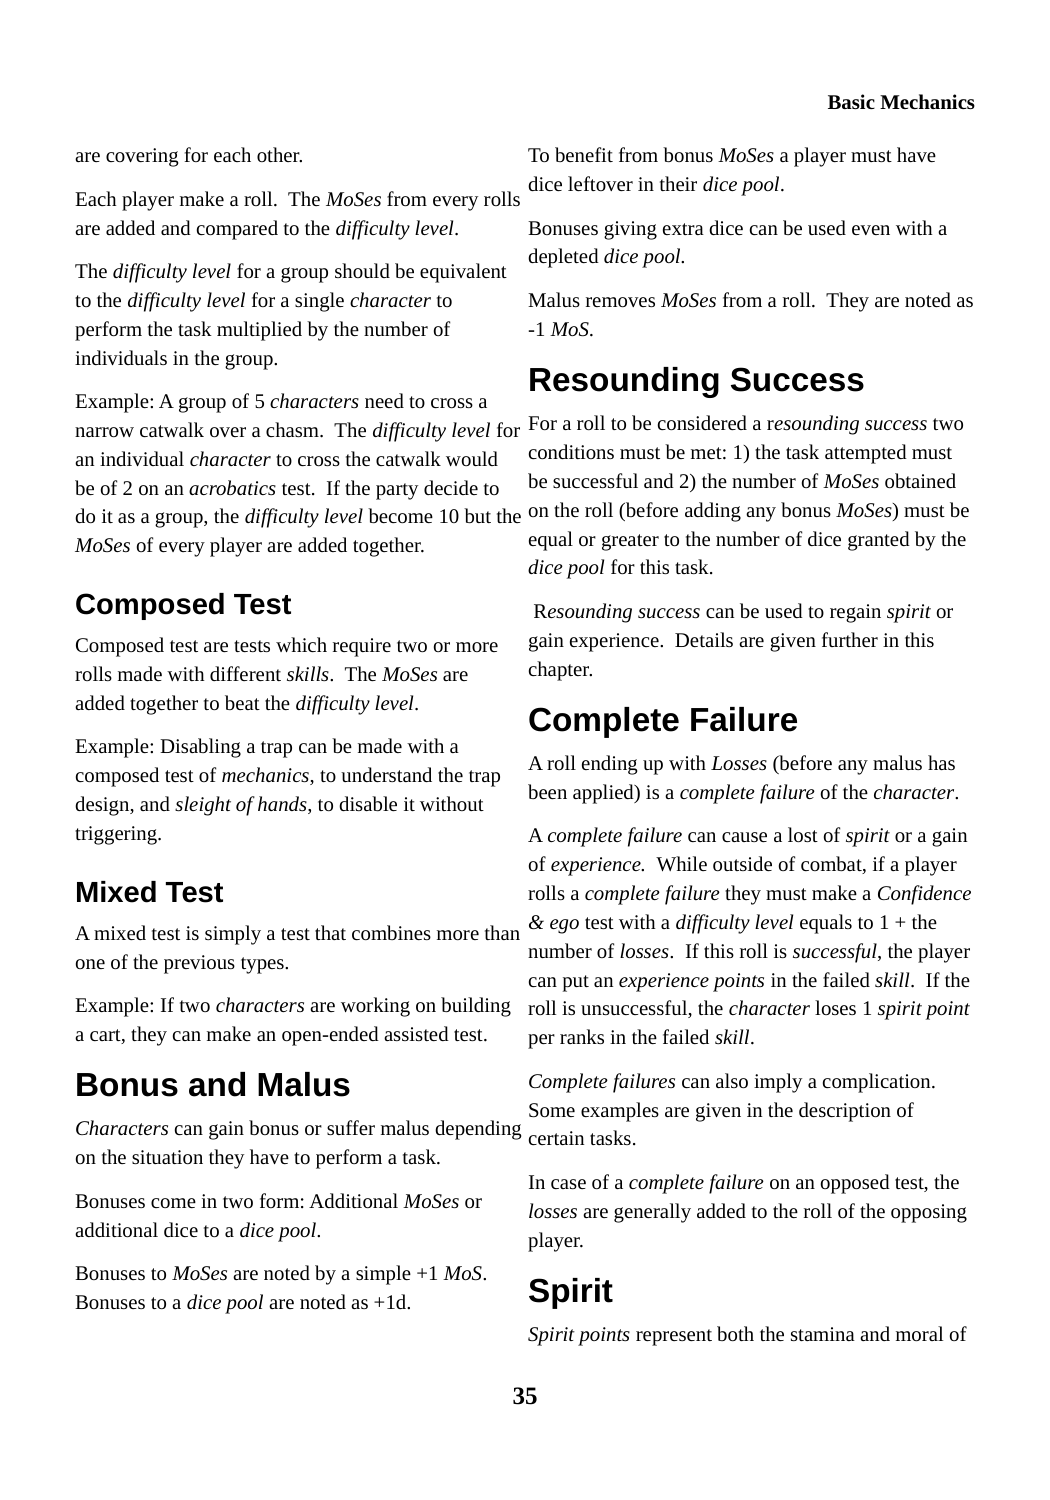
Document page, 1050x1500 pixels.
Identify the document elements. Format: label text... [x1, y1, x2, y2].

text Bonuses come in two form: Additional MoSes or additional dice to a dice pool. [75, 1189, 522, 1242]
text Bonuses giving extra dice can be used even with a depleted dice pool. [528, 216, 975, 268]
text Composed test are tests which require two or more rolls made with different skills. The MoSes are added together to beat the difficulty level. [75, 633, 522, 715]
text In case of a complete failure on an opposed test, the losses are generally added to the roll of the opposing player. [528, 1170, 975, 1252]
text The difficulty level for a group should be equivalent to the difficulty level for a single character to perform the task multiplied by the number of individuals in the group. [75, 259, 522, 370]
subtitle Spirit [528, 1271, 975, 1309]
text Bonuses to MoSes are noted by a simple +1 MoS. Bonuses to a dice pool are noted as +1d. [75, 1261, 522, 1314]
text Complete failures can also imply a complication. Some examples are given in the description of certain tasks. [528, 1069, 975, 1150]
text Malus removes MoSes from a roll. They are noted as -1 MoS. [528, 288, 975, 341]
subtitle Mixed Test [75, 875, 522, 908]
text Example: Disabling a trap can be made with a composed test of mechanics, to understand the trap design, and sleight of hands, to disable it without triggering. [75, 734, 522, 845]
text A roll ending up with Losses (before any malus has been applied) is a complete failure of the character. [528, 751, 975, 804]
subtitle Resounding Success [528, 360, 975, 399]
text A complete failure can cause a lost of spirit or a gain of experience. While outside of combat, if a player rolls a complete failure they must make a Confidence & ego test with a difficulty level equals to 1 + the number of losses. If this roll is successful, the player can put an experience points in the failed skill. If the roll is unsuccessful, the character loses 1 spirit point per ranks in the failed skill. [528, 823, 975, 1049]
subtitle Complete Failure [528, 700, 975, 738]
text are covering for each other. [75, 143, 522, 167]
text To benefit from bonus MoSes a player must have dice leftover in their dice pool. [528, 143, 975, 196]
subtitle Composed Test [75, 587, 522, 621]
text Characters can gain bonus or suffer malus depending on the situation they have to perform a task. [75, 1116, 522, 1169]
text Resounding success can be used to regain spirit or gain experience. Details are given further in this chapter. [528, 599, 975, 681]
text Example: A group of 5 characters need to cross a narrow catwalk over a chasm. The difficulty level for an individual character to cross the catwalk would be of 2 on an acrobatics test. If the party decide to do it as a group, the difficulty level become 10 but the MoSes of every player are added together. [75, 389, 522, 557]
text Spirit points represent both the stamina and moral of [528, 1322, 975, 1346]
text For a roll to be considered a resounding success two conditions must be met: 1) the task attempted must be successful and 2) the number of MoSes obtained on the roll (before adding any bonus MoSes) must be equal or greater to the number of dice granted by the dice pool for this task. [528, 411, 975, 579]
subtitle Bonus and Malus [75, 1065, 522, 1104]
text Each player make a roll. The MoSes from every rolls are added and compared to the difficulty level. [75, 187, 522, 240]
text A mixed test is simply a test that combines more than one of the previous types. [75, 921, 522, 974]
text Example: If two characters are working on building a cart, they can make an open-ended assisted test. [75, 993, 522, 1046]
